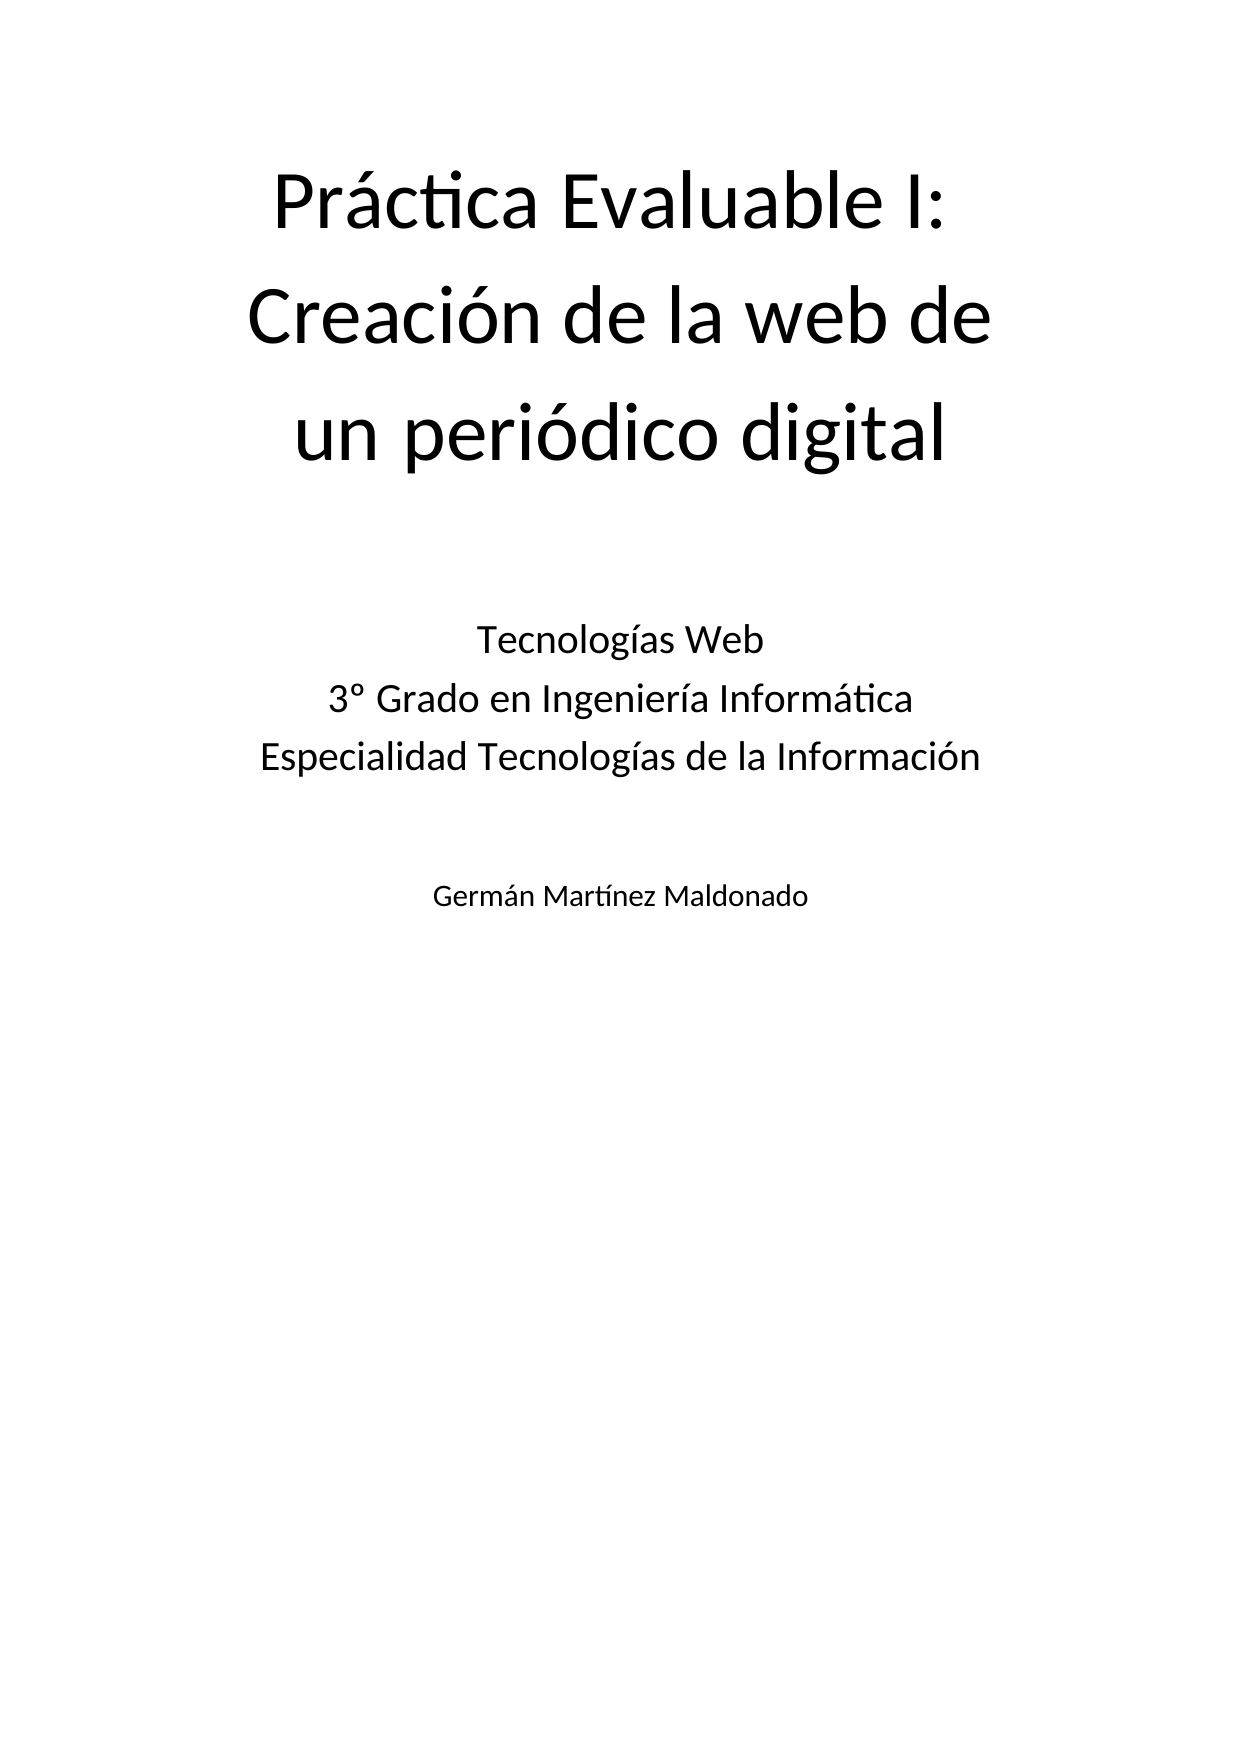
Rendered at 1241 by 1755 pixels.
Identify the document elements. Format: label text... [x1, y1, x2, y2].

text Germán Martínez Maldonado [431, 876, 809, 914]
text 3º Grado en Ingeniería Informática Especialidad Tecnologías de la Información [258, 672, 983, 781]
text Creación de la web de un periódico digital [196, 262, 1044, 481]
subtitle Práctica Evaluable I: [175, 154, 1044, 247]
subtitle Tecnologías Web [431, 613, 809, 664]
